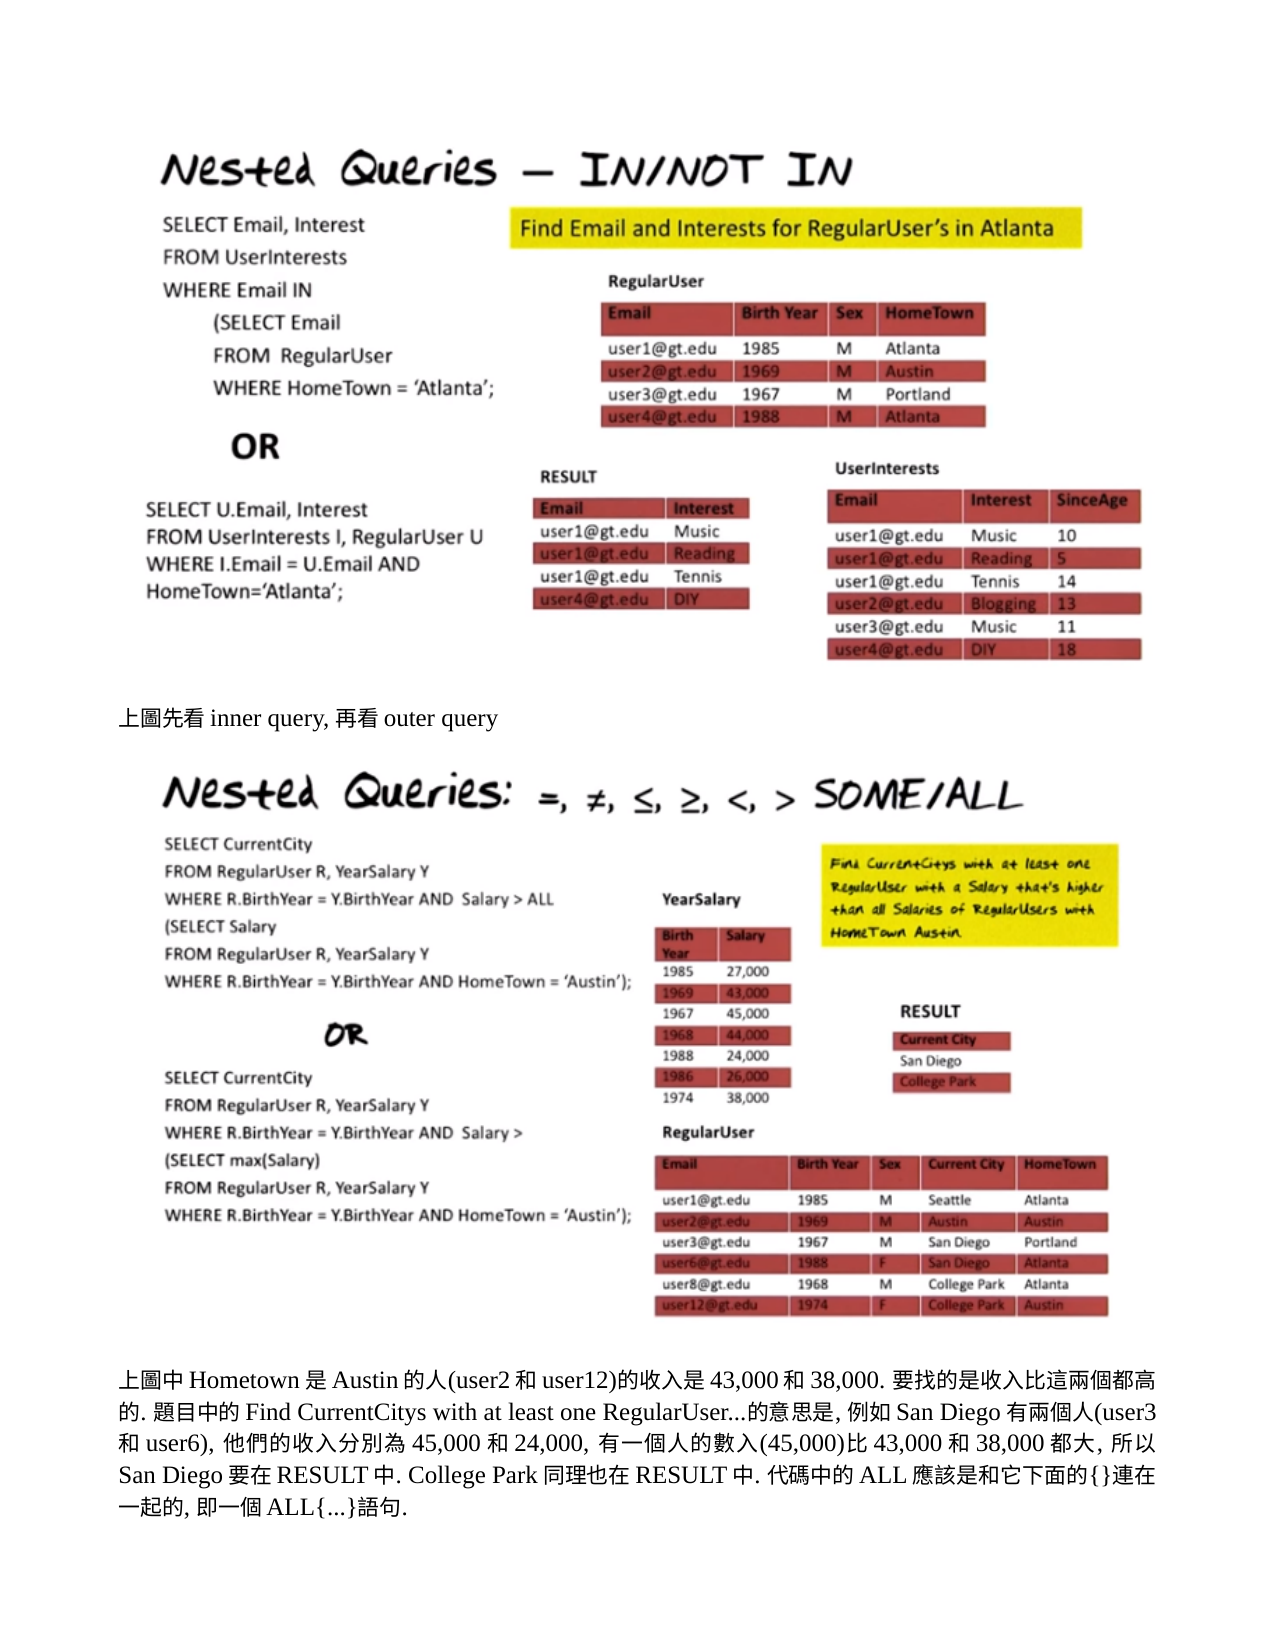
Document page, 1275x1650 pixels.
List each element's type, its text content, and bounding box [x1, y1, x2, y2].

text 上圖先看inner query, 再看outer query [118, 701, 1157, 732]
picture [118, 146, 1157, 672]
picture [118, 761, 1157, 1335]
text 上圖中Hometown是Austin的人(user2和user12)的收入是43,000和38,000. 要找的是收入比這兩個都高的. 題目中的Find CurrentCitys with at least one RegularUser...的意思是, 例如San Diego有兩個人(user3和user6), 他們的收入分別為45,000和24,000, 有一個人的數入(45,000)比43,000和38,000都大, 所以San Diego要在RESULT中. College Park同理也在RESULT中. 代碼中的ALL應該是和它下面的{}連在一起的, 即一個ALL{...}語句. [118, 1363, 1157, 1521]
